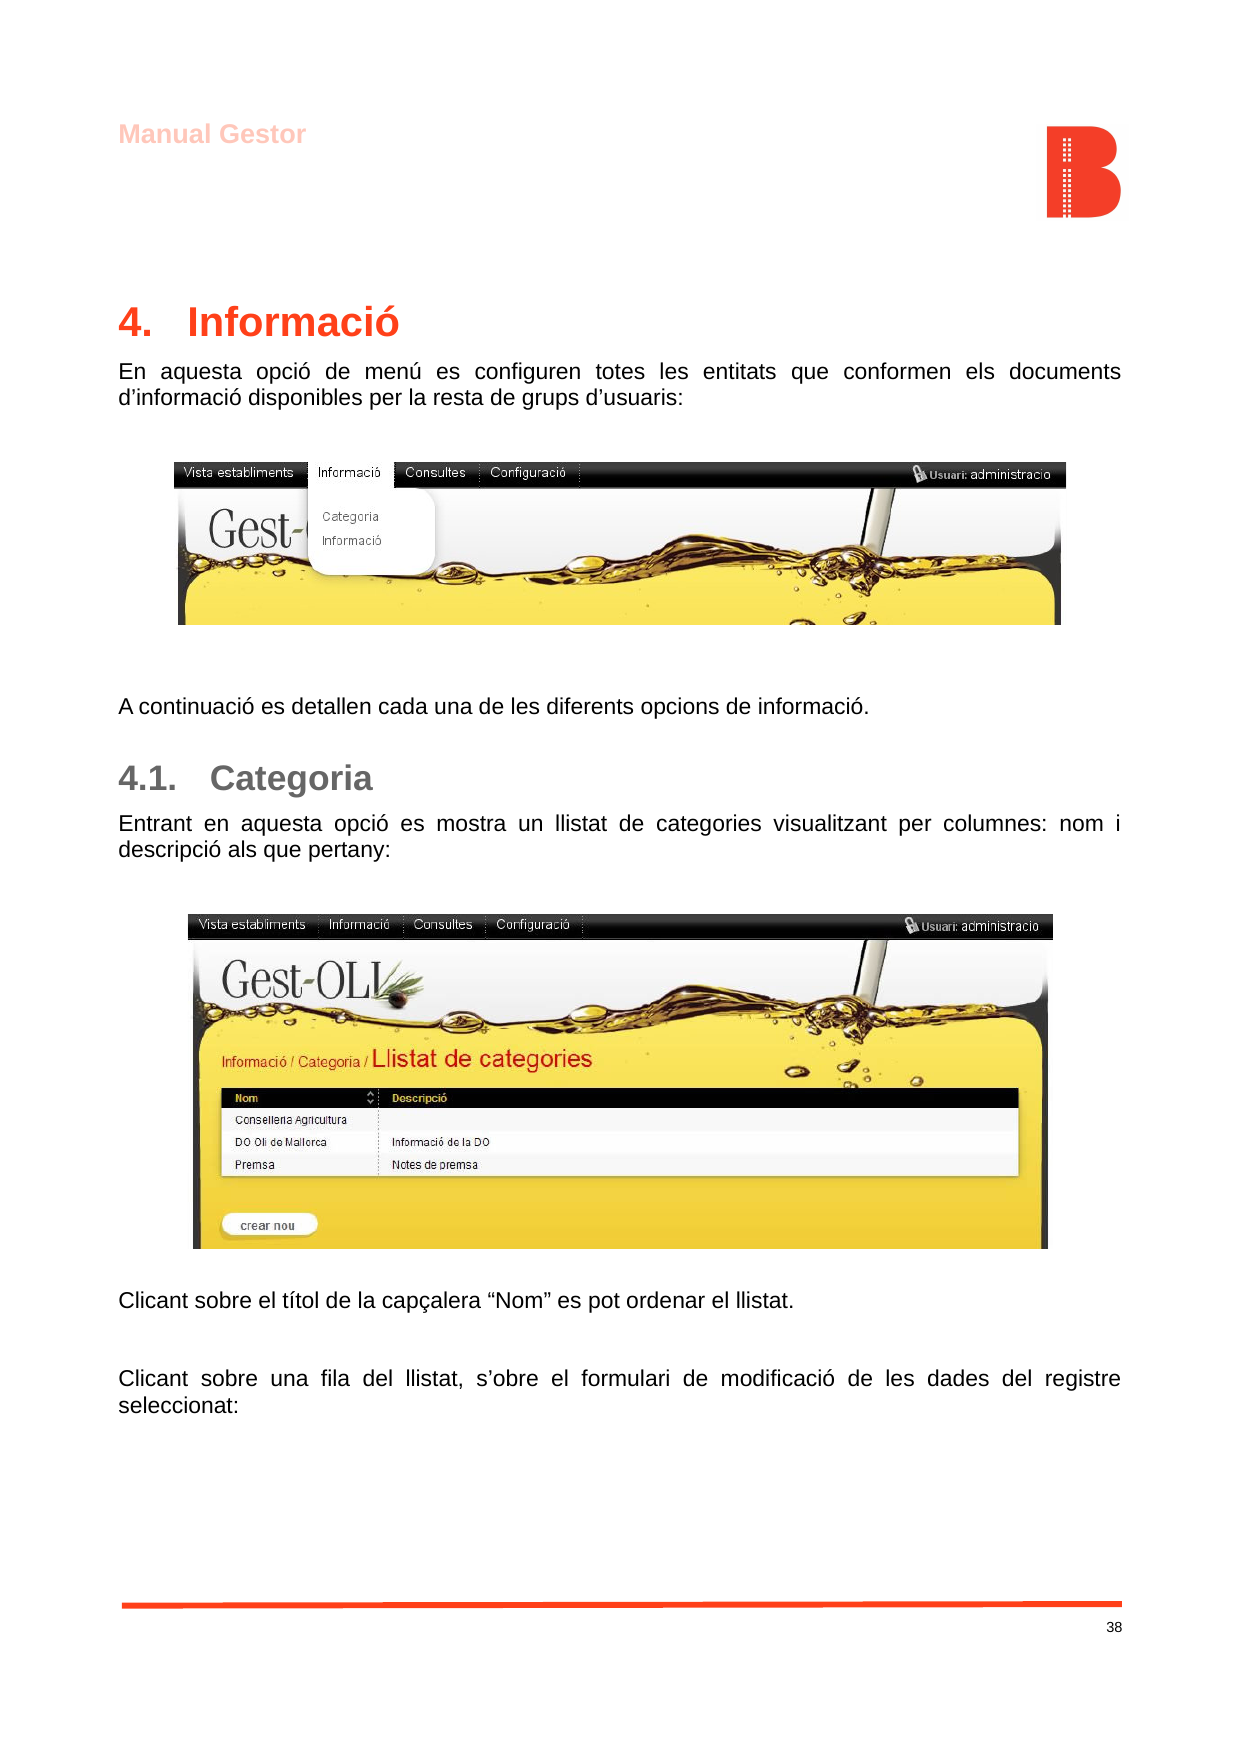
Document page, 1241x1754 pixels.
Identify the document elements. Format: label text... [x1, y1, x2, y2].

text En aquesta opció de menú es configuren totes les entitats que conformen els documents d’informació disponibles per la resta de grups d’usuaris: [118, 358, 1122, 411]
picture [174, 462, 1067, 625]
subtitle Categoria [118, 757, 1122, 798]
subtitle Informació [118, 298, 1122, 346]
text A continuació es detallen cada una de les diferents opcions de informació. [118, 693, 1122, 719]
text Clicant sobre una fila del llistat, s’obre el formulari de modificació de les dades del registre seleccionat: [118, 1365, 1122, 1418]
text Clicant sobre el títol de la capçalera “Nom” es pot ordenar el llistat. [118, 1287, 1122, 1314]
picture [187, 914, 1053, 1249]
text Entrant en aquesta opció es mostra un llistat de categories visualitzant per columnes: nom i descripció als que pertany: [118, 810, 1122, 863]
picture [1036, 124, 1130, 221]
